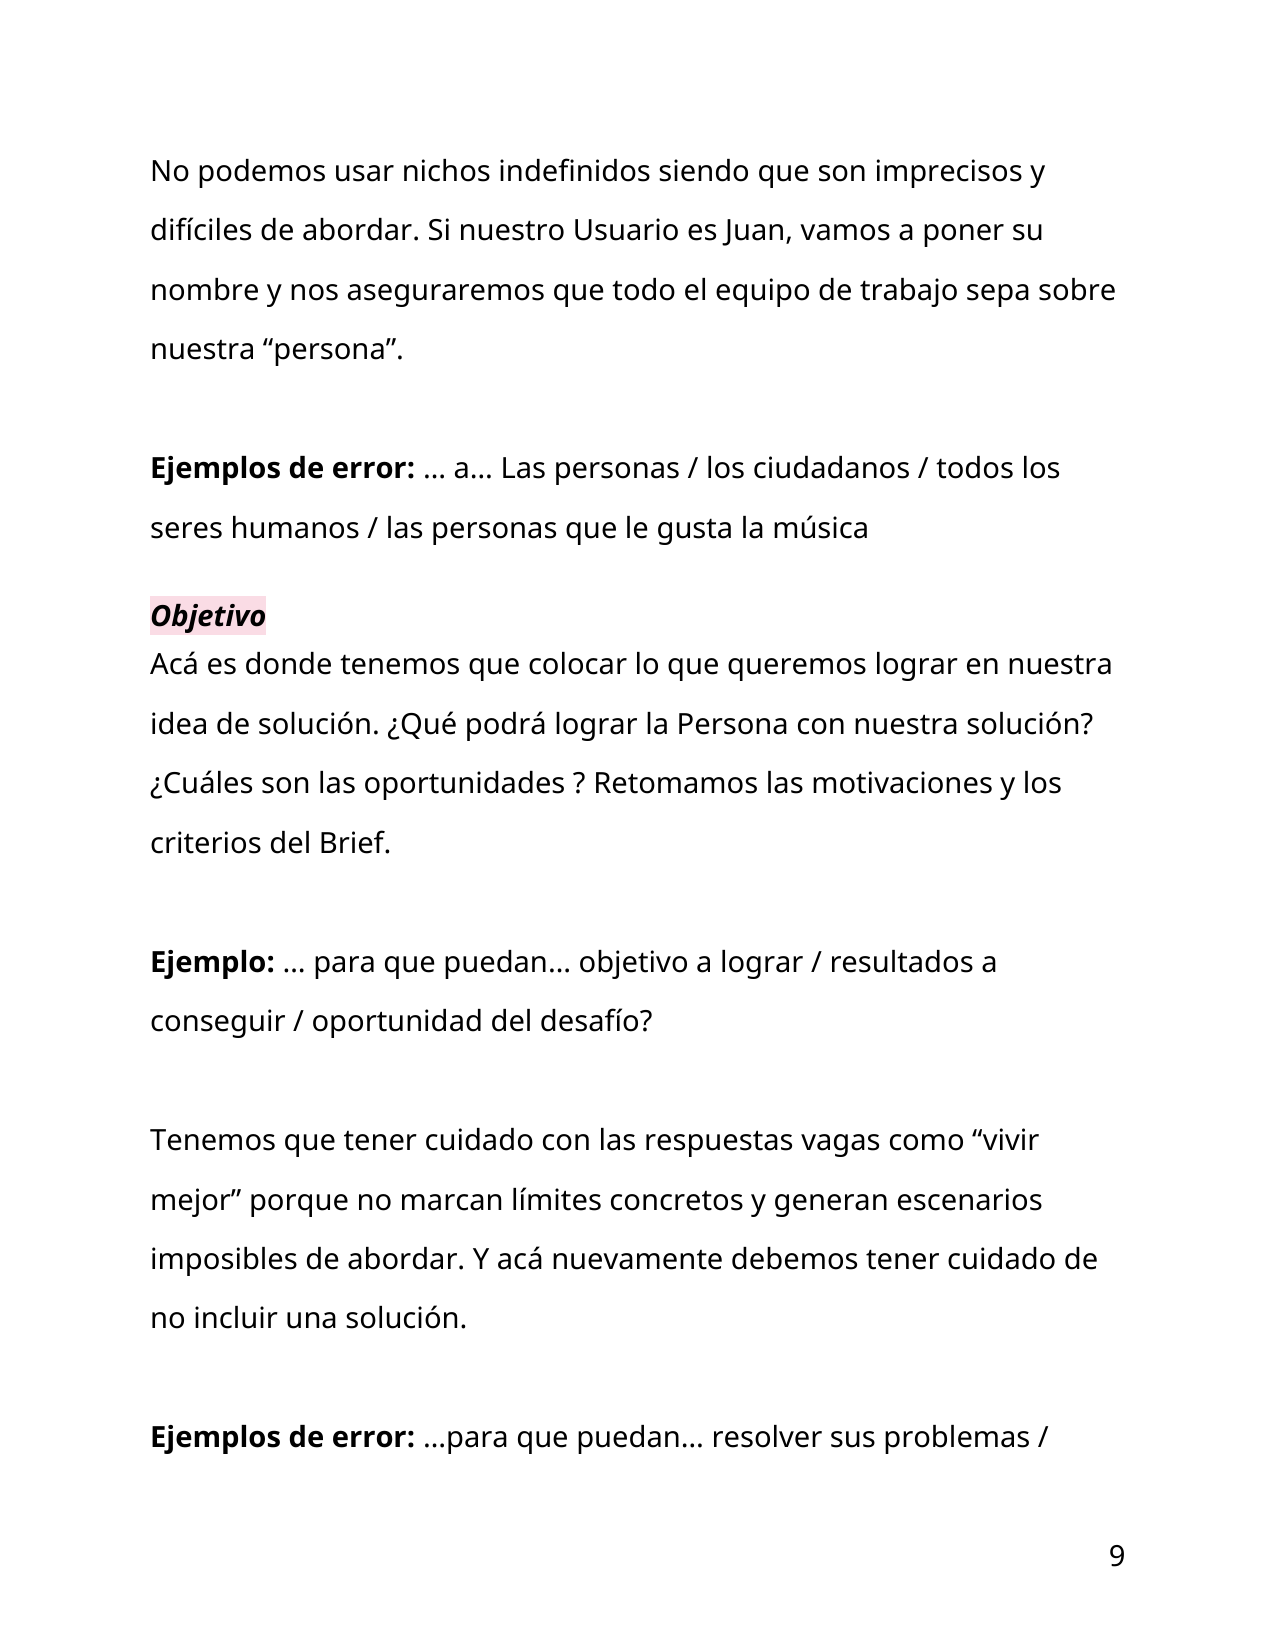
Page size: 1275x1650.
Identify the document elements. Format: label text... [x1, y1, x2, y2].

text No podemos usar nichos indefinidos siendo que son imprecisos y difíciles de abordar. Si nuestro Usuario es Juan, vamos a poner su nombre y nos aseguraremos que todo el equipo de trabajo sepa sobre nuestra “persona”. [150, 150, 1125, 368]
text Ejemplos de error: …para que puedan… resolver sus problemas / [150, 1417, 1125, 1456]
text Ejemplos de error: … a… Las personas / los ciudadanos / todos los seres humanos / las personas que le gusta la música [150, 447, 1125, 547]
text Acá es donde tenemos que colocar lo que queremos lograr en nuestra idea de solución. ¿Qué podrá lograr la Persona con nuestra solución? ¿Cuáles son las oportunidades ? Retomamos las motivaciones y los criterios del Brief. [150, 643, 1125, 862]
subtitle Objetivo [266, 596, 1125, 635]
text Tenemos que tener cuidado con las respuestas vagas como “vivir mejor” porque no marcan límites concretos y generan escenarios imposibles de abordar. Y acá nuevamente debemos tener cuidado de no incluir una solución. [150, 1119, 1125, 1337]
text Ejemplo: … para que puedan… objetivo a lograr / resultados a conseguir / oportunidad del desafío? [150, 941, 1125, 1040]
